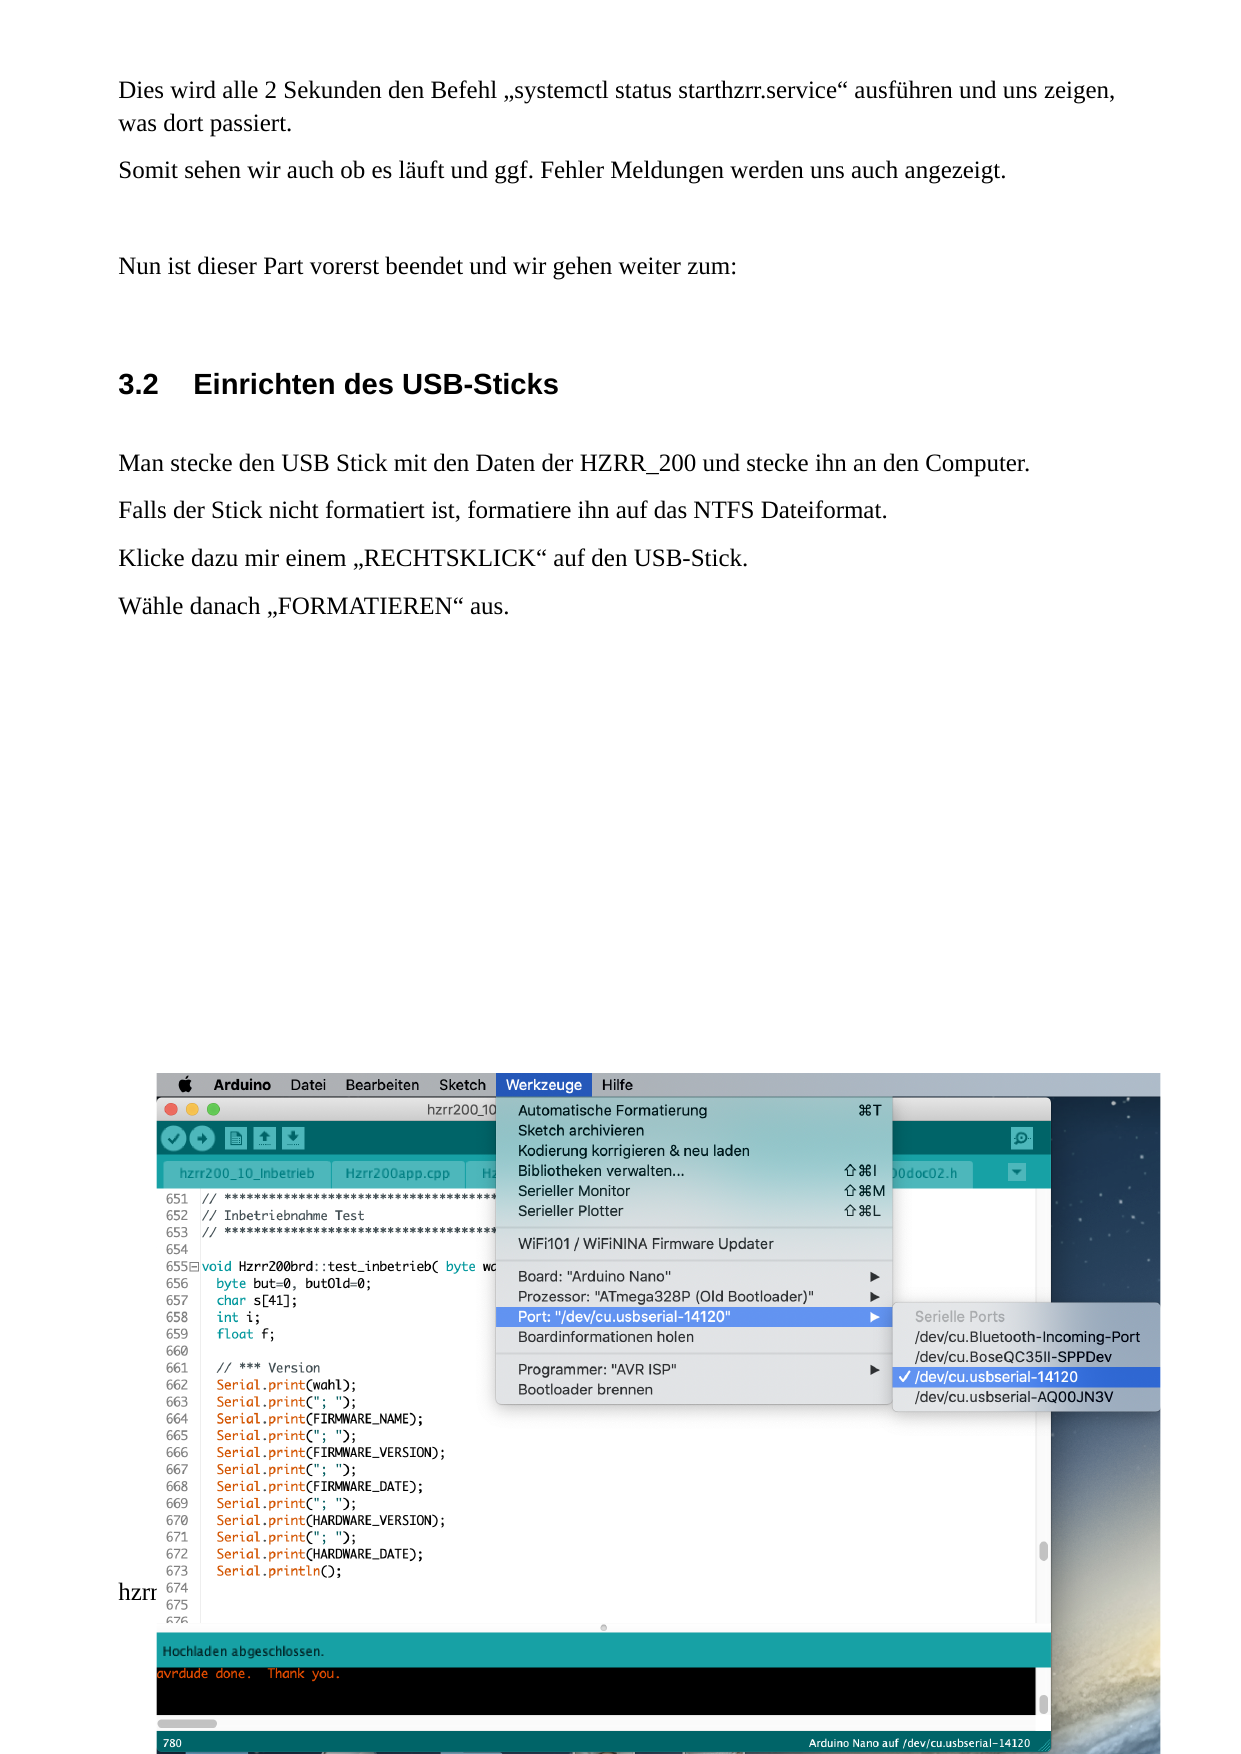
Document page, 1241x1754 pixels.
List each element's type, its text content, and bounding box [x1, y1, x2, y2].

text Somit sehen wir auch ob es läuft und ggf. Fehler Meldungen werden uns auch angezeigt. [118, 156, 1122, 184]
text Nun ist dieser Part vorerst beendet und wir gehen weiter zum: [118, 251, 1122, 279]
text Man stecke den USB Stick mit den Daten der HZRR_200 und stecke ihn an den Computer. [118, 448, 1122, 477]
text Wähle danach „FORMATIEREN“ aus. [118, 591, 1122, 619]
subtitle Einrichten des USB-Sticks [118, 367, 1122, 400]
text Dies wird alle 2 Sekunden den Befehl „systemctl status starthzrr.service“ ausführen und uns zeigen, was dort passiert. [118, 75, 1122, 137]
text Falls der Stick nicht formatiert ist, formatiere ihn auf das NTFS Dateiformat. [118, 496, 1122, 524]
text Klicke dazu mir einem „RECHTSKLICK“ auf den USB-Stick. [118, 543, 1122, 572]
